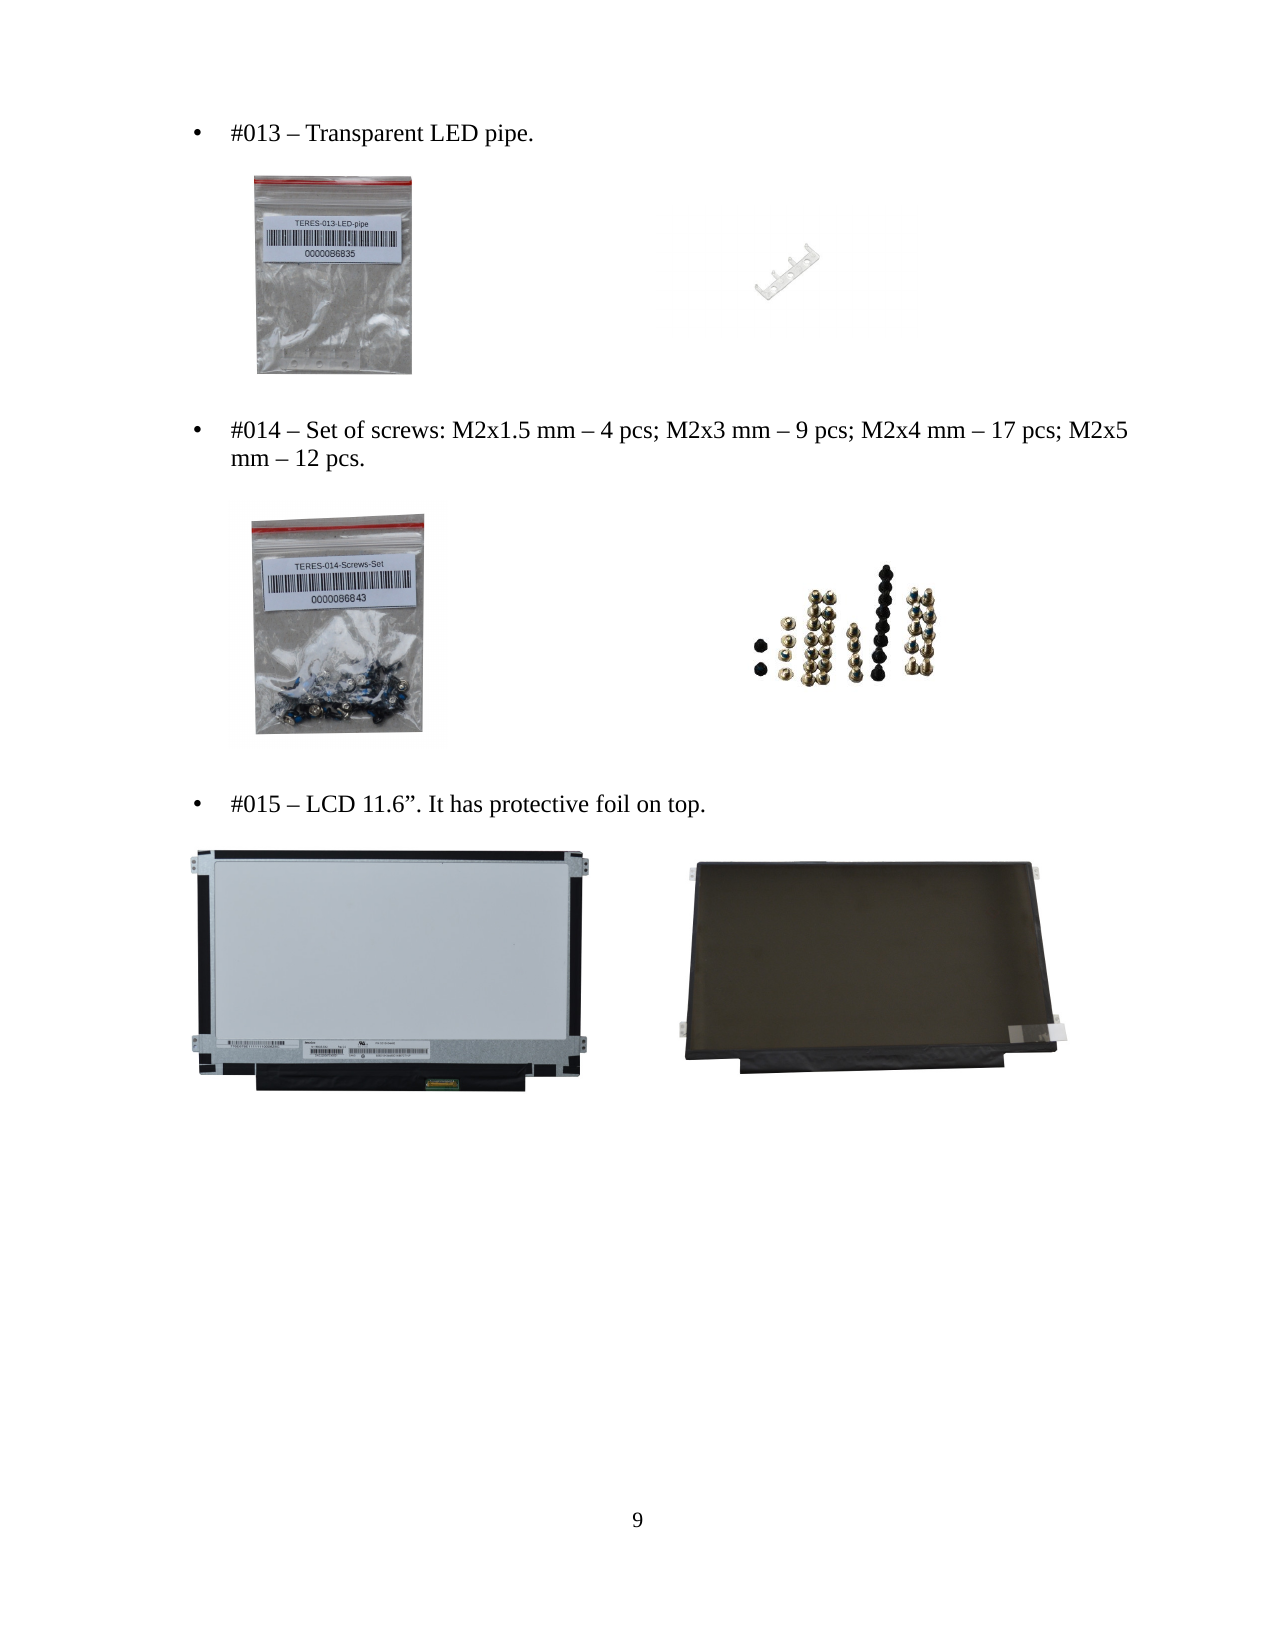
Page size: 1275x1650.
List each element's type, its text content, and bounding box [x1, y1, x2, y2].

picture [656, 205, 918, 338]
list #014 – Set of screws: M2x1.5 mm – 4 pcs; M2x3 mm – 9 pcs; M2x4 mm – 17 pcs; M2x5 mm – 12 pcs. [193, 415, 1157, 472]
picture [227, 500, 449, 749]
list #013 – Transparent LED pipe. [193, 118, 1157, 147]
picture [673, 852, 1074, 1084]
picture [190, 846, 591, 1094]
picture [659, 514, 1031, 736]
list #015 – LCD 11.6”. It has protective foil on top. [193, 789, 1157, 817]
picture [232, 174, 433, 375]
